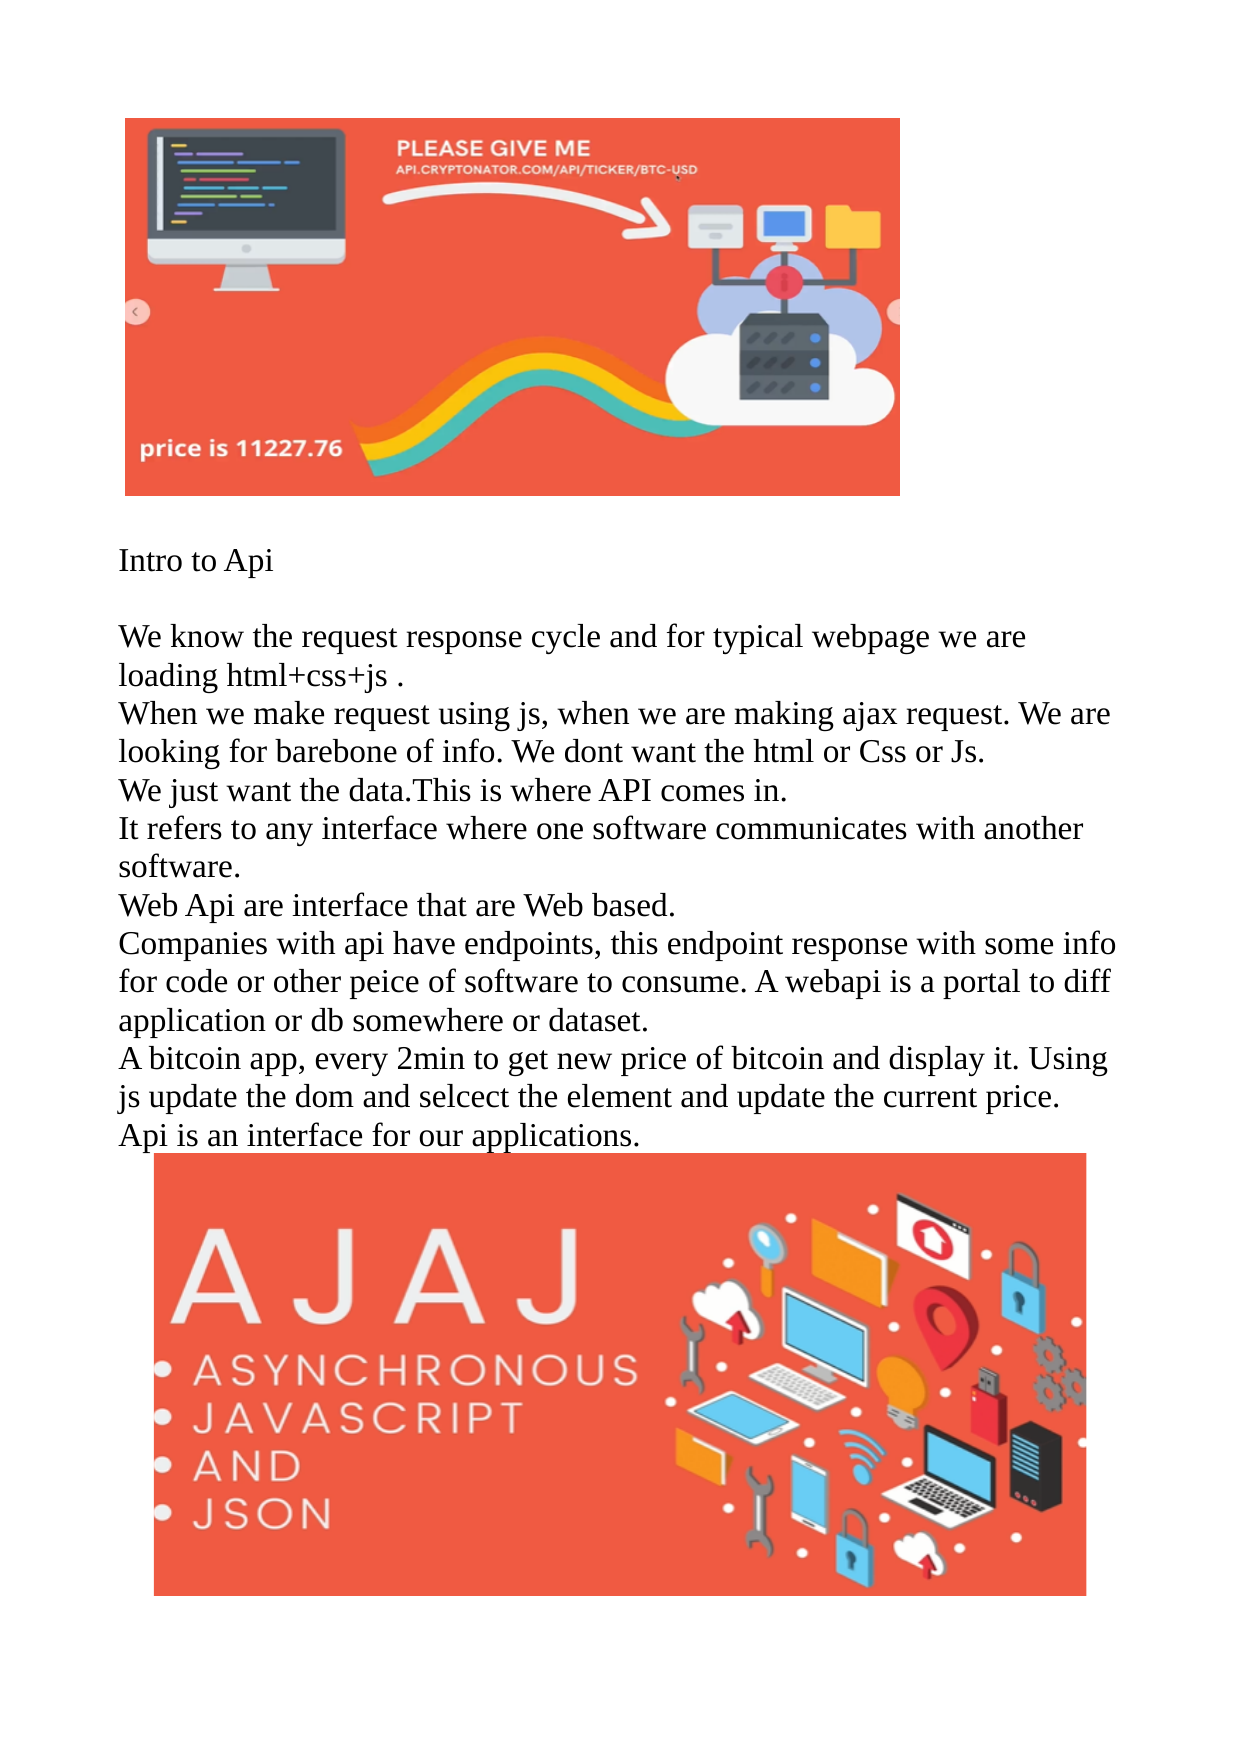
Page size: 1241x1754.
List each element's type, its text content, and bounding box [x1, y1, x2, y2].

text Companies with api have endpoints, this endpoint response with some info for code or other peice of software to consume. A webapi is a portal to diff application or db somewhere or dataset. [118, 923, 1122, 1038]
text Api is an interface for our applications. [118, 1115, 1122, 1153]
text We just want the data.This is where API comes in. [118, 770, 1122, 808]
text Intro to Api [118, 540, 1122, 578]
text A bitcoin app, every 2min to get new price of bitcoin and display it. Using js update the dom and selcect the element and update the current price. [118, 1038, 1122, 1115]
text It refers to any interface where one software communicates with another software. [118, 808, 1122, 885]
text When we make request using js, when we are making ajax request. We are looking for barebone of info. We dont want the html or Css or Js. [118, 693, 1122, 770]
text Web Api are interface that are Web based. [118, 885, 1122, 923]
picture [153, 1153, 1087, 1596]
picture [125, 118, 900, 496]
text We know the request response cycle and for typical webpage we are loading html+css+js . [118, 616, 1122, 693]
